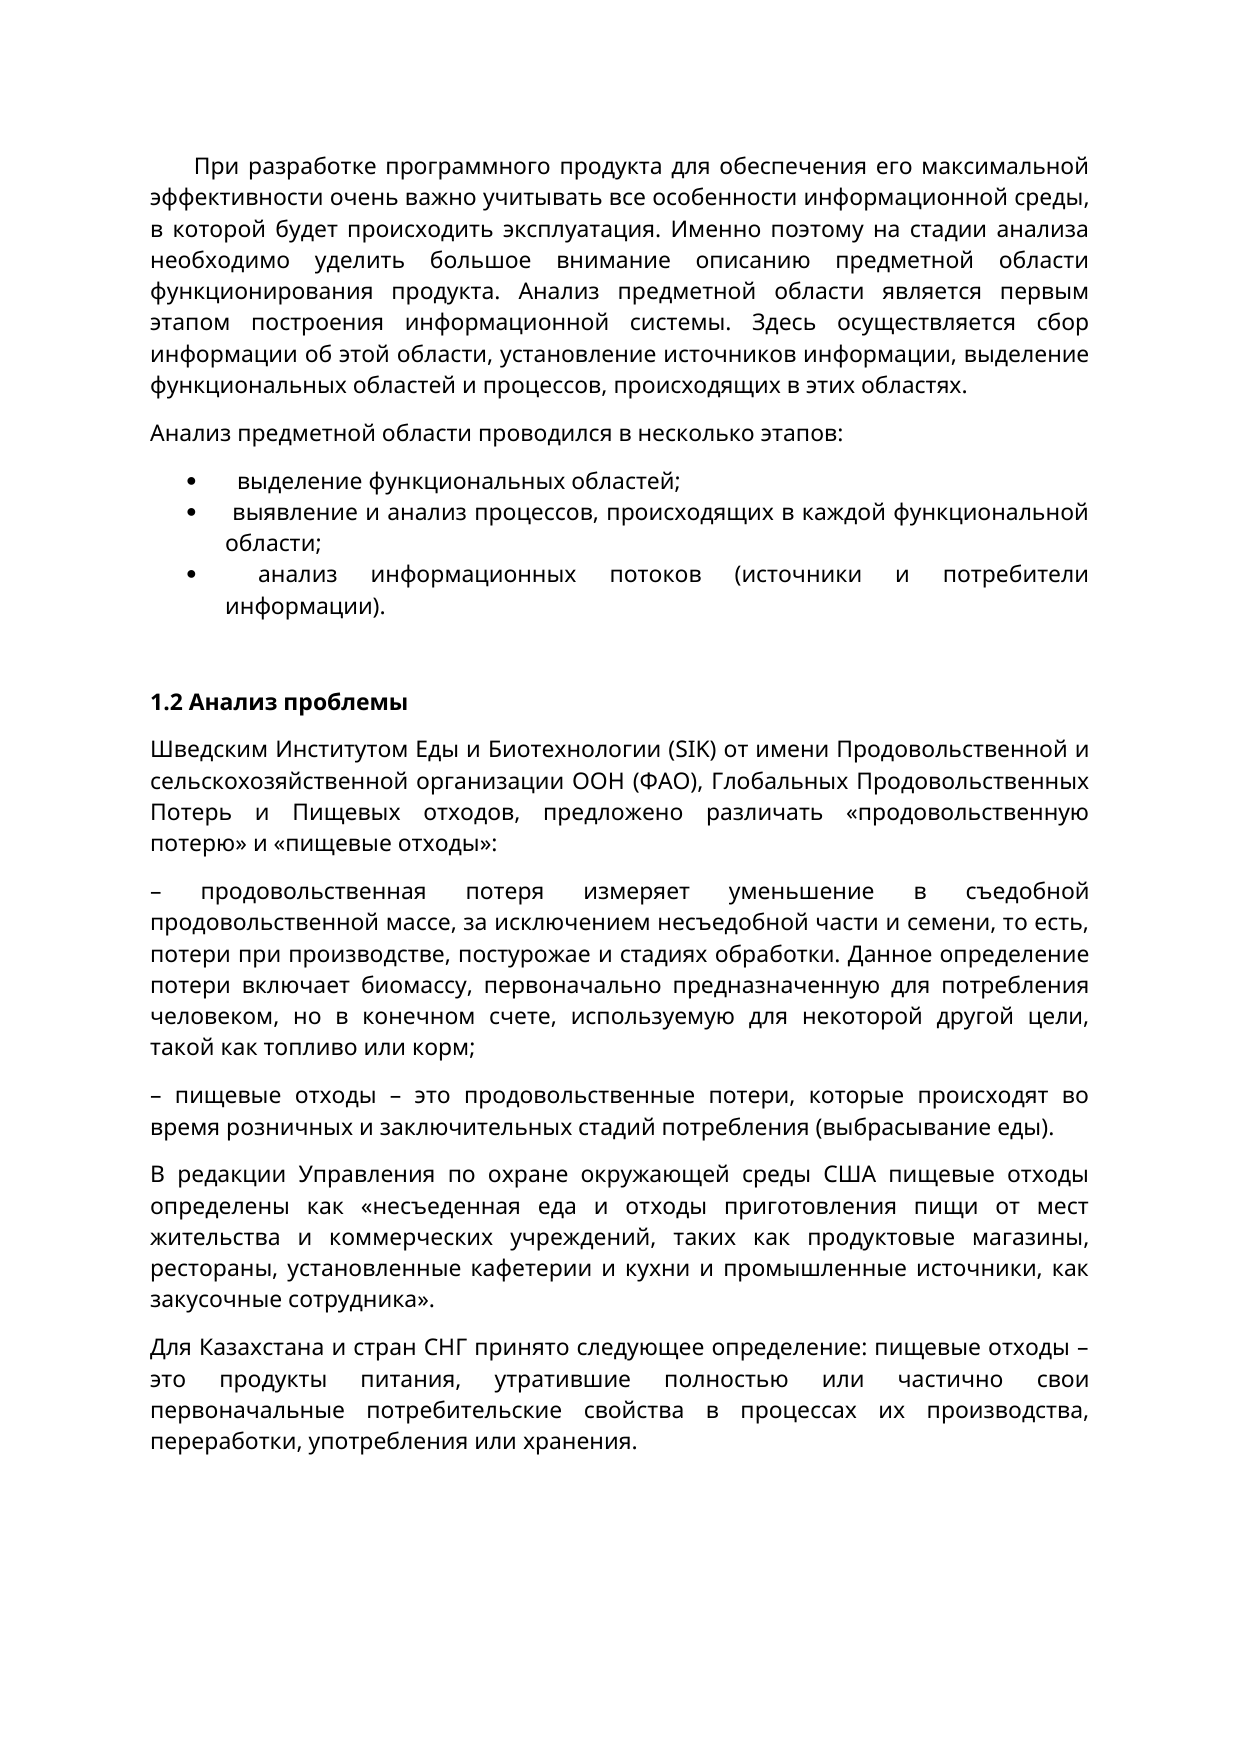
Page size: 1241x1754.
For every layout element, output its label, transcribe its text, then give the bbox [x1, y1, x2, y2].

text При разработке программного продукта для обеспечения его максимальной эффективности очень важно учитывать все особенности информационной среды, в которой будет происходить эксплуатация. Именно поэтому на стадии анализа необходимо уделить большое внимание описанию предметной области функционирования продукта. Анализ предметной области является первым этапом построения информационной системы. Здесь осуществляется сбор информации об этой области, установление источников информации, выделение функциональных областей и процессов, происходящих в этих областях. [150, 150, 1090, 400]
list выявление и анализ процессов, происходящих в каждой функциональной области; [187, 496, 1090, 558]
list выделение функциональных областей; [187, 464, 1090, 496]
text – пищевые отходы – это продовольственные потери, которые происходят во время розничных и заключительных стадий потребления (выбрасывание еды). [150, 1079, 1090, 1142]
text – продовольственная потеря измеряет уменьшение в съедобной продовольственной массе, за исключением несъедобной части и семени, то есть, потери при производстве, постурожае и стадиях обработки. Данное определение потери включает биомассу, первоначально предназначенную для потребления человеком, но в конечном счете, используемую для некоторой другой цели, такой как топливо или корм; [150, 875, 1090, 1062]
text В редакции Управления по охране окружающей среды США пищевые отходы определены как «несъеденная еда и отходы приготовления пищи от мест жительства и коммерческих учреждений, таких как продуктовые магазины, рестораны, установленные кафетерии и кухни и промышленные источники, как закусочные сотрудника». [150, 1158, 1090, 1314]
text Анализ предметной области проводился в несколько этапов: [150, 417, 1090, 448]
text Шведским Институтом Еды и Биотехнологии (SIK) от имени Продовольственной и сельскохозяйственной организации ООН (ФАО), Глобальных Продовольственных Потерь и Пищевых отходов, предложено различать «продовольственную потерю» и «пищевые отходы»: [150, 733, 1090, 858]
text 1.2 Анализ проблемы [150, 685, 1090, 717]
list анализ информационных потоков (источники и потребители информации). [187, 558, 1090, 621]
text Для Казахстана и стран СНГ принято следующее определение: пищевые отходы – это продукты питания, утратившие полностью или частично свои первоначальные потребительские свойства в процессах их производства, переработки, употребления или хранения. [150, 1331, 1090, 1456]
